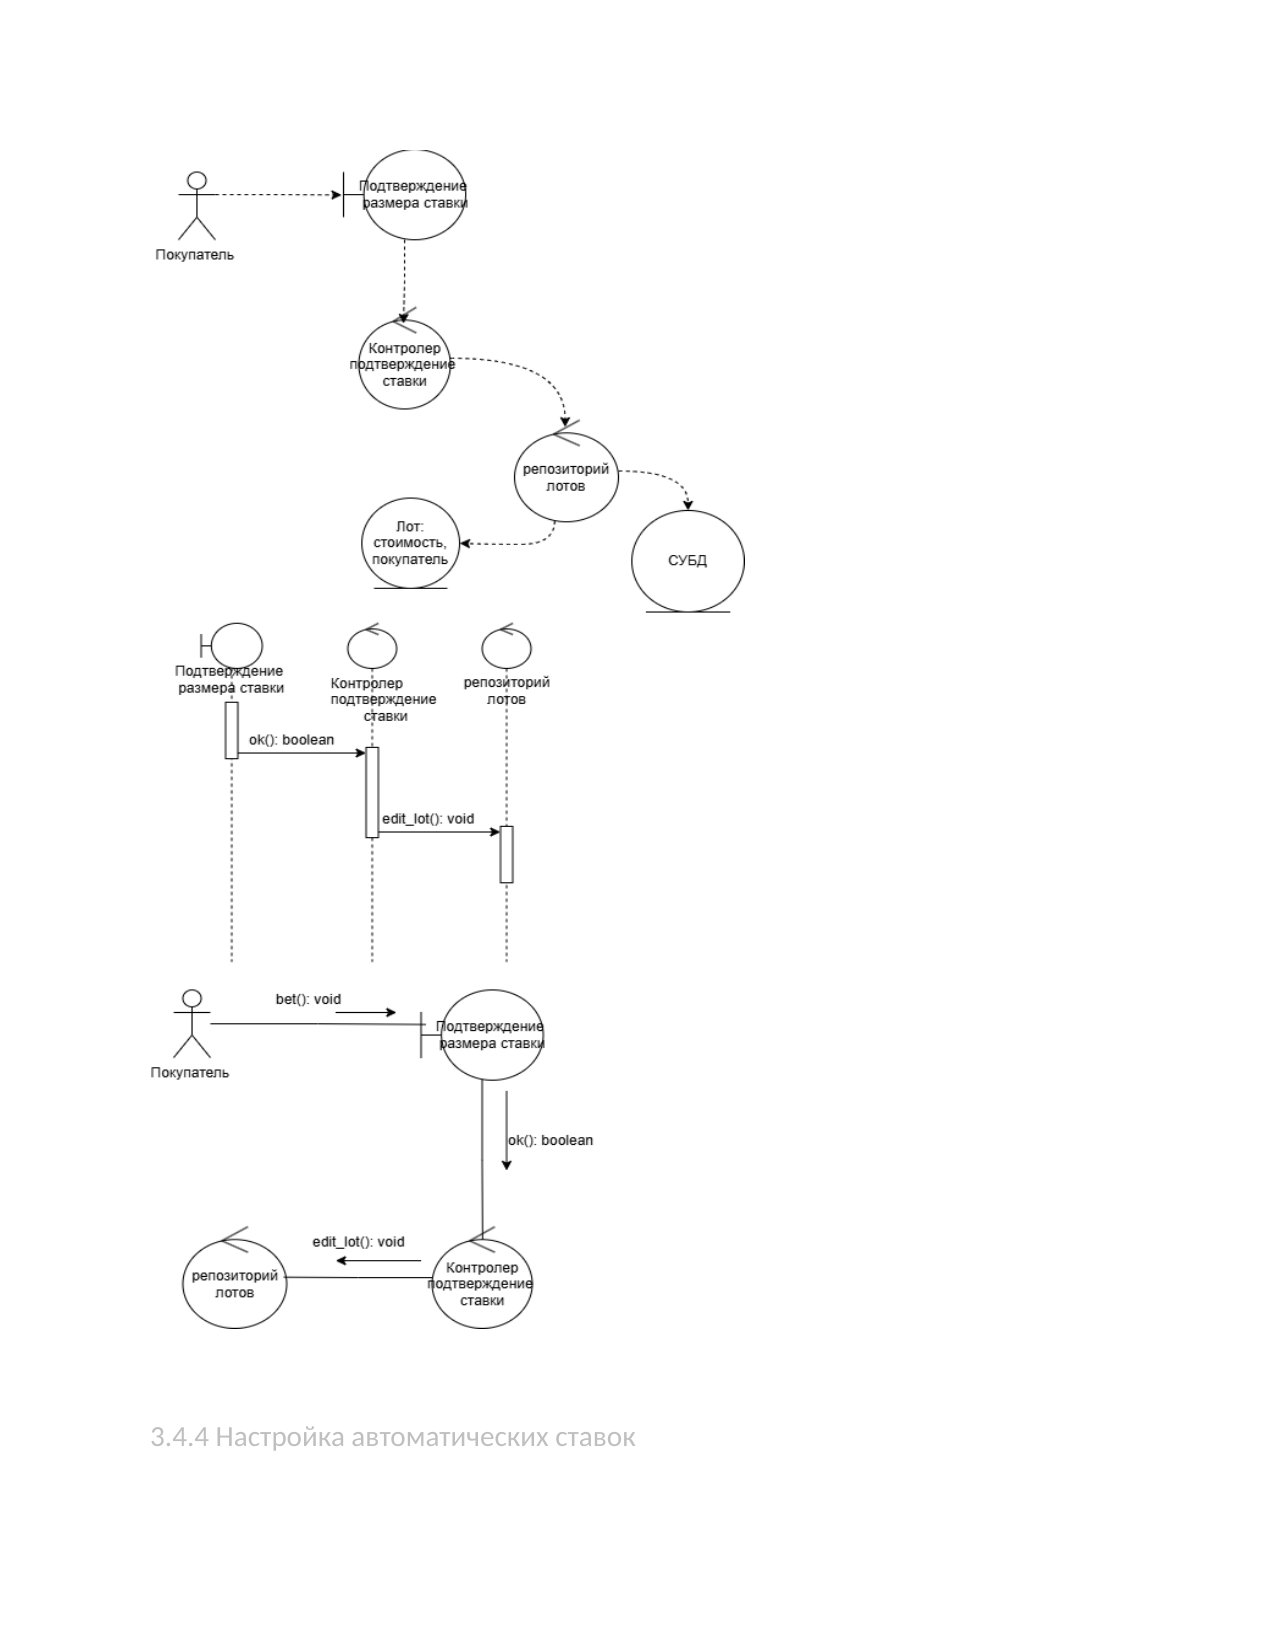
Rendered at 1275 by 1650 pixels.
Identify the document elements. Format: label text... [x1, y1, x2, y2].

subtitle 3.4.4 Настройка автоматических ставок [150, 1418, 1125, 1453]
